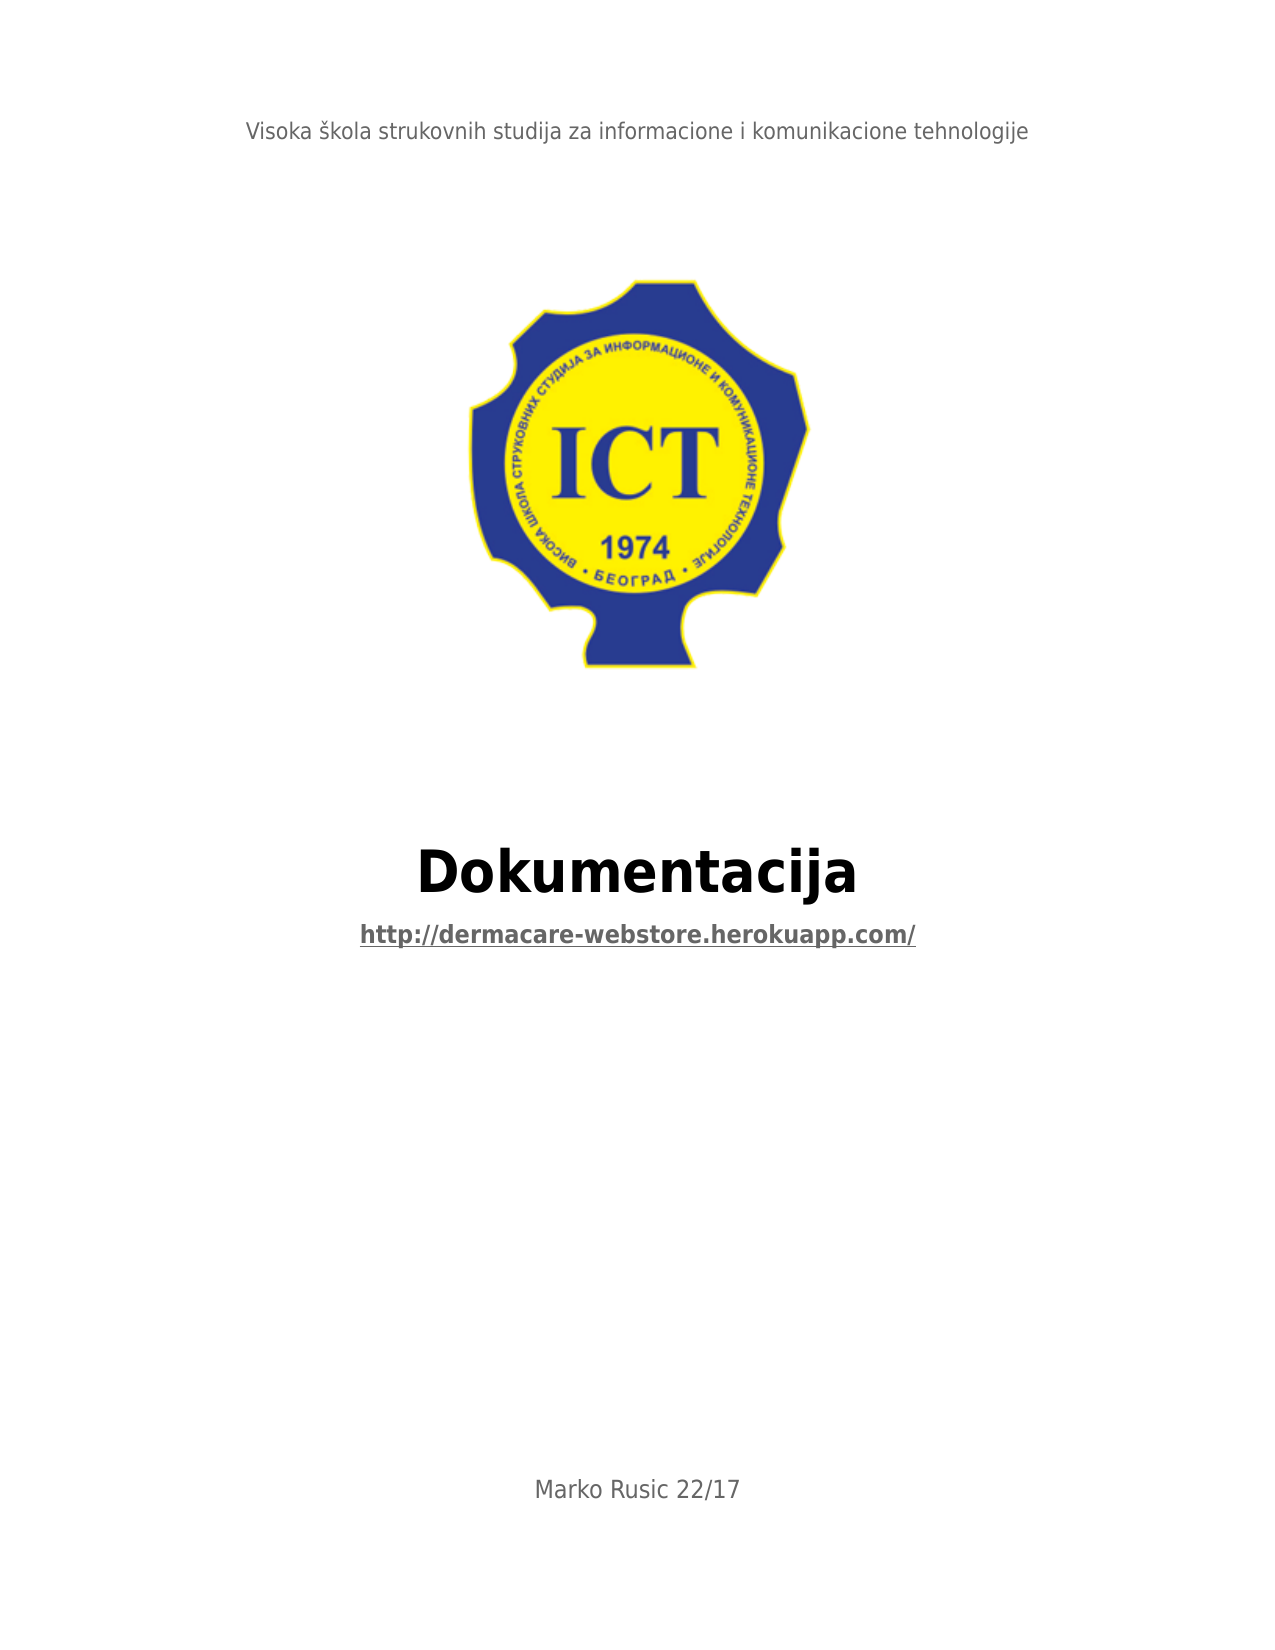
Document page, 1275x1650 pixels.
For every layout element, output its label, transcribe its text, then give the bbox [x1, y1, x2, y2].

text http://dermacare-webstore.herokuapp.com/ [118, 921, 1157, 950]
picture [355, 191, 923, 759]
text Marko Rusic 22/17 [118, 1475, 1157, 1504]
text Visoka škola strukovnih studija za informacione i komunikacione tehnologije [118, 118, 1157, 145]
text Dokumentacija [118, 838, 1157, 906]
